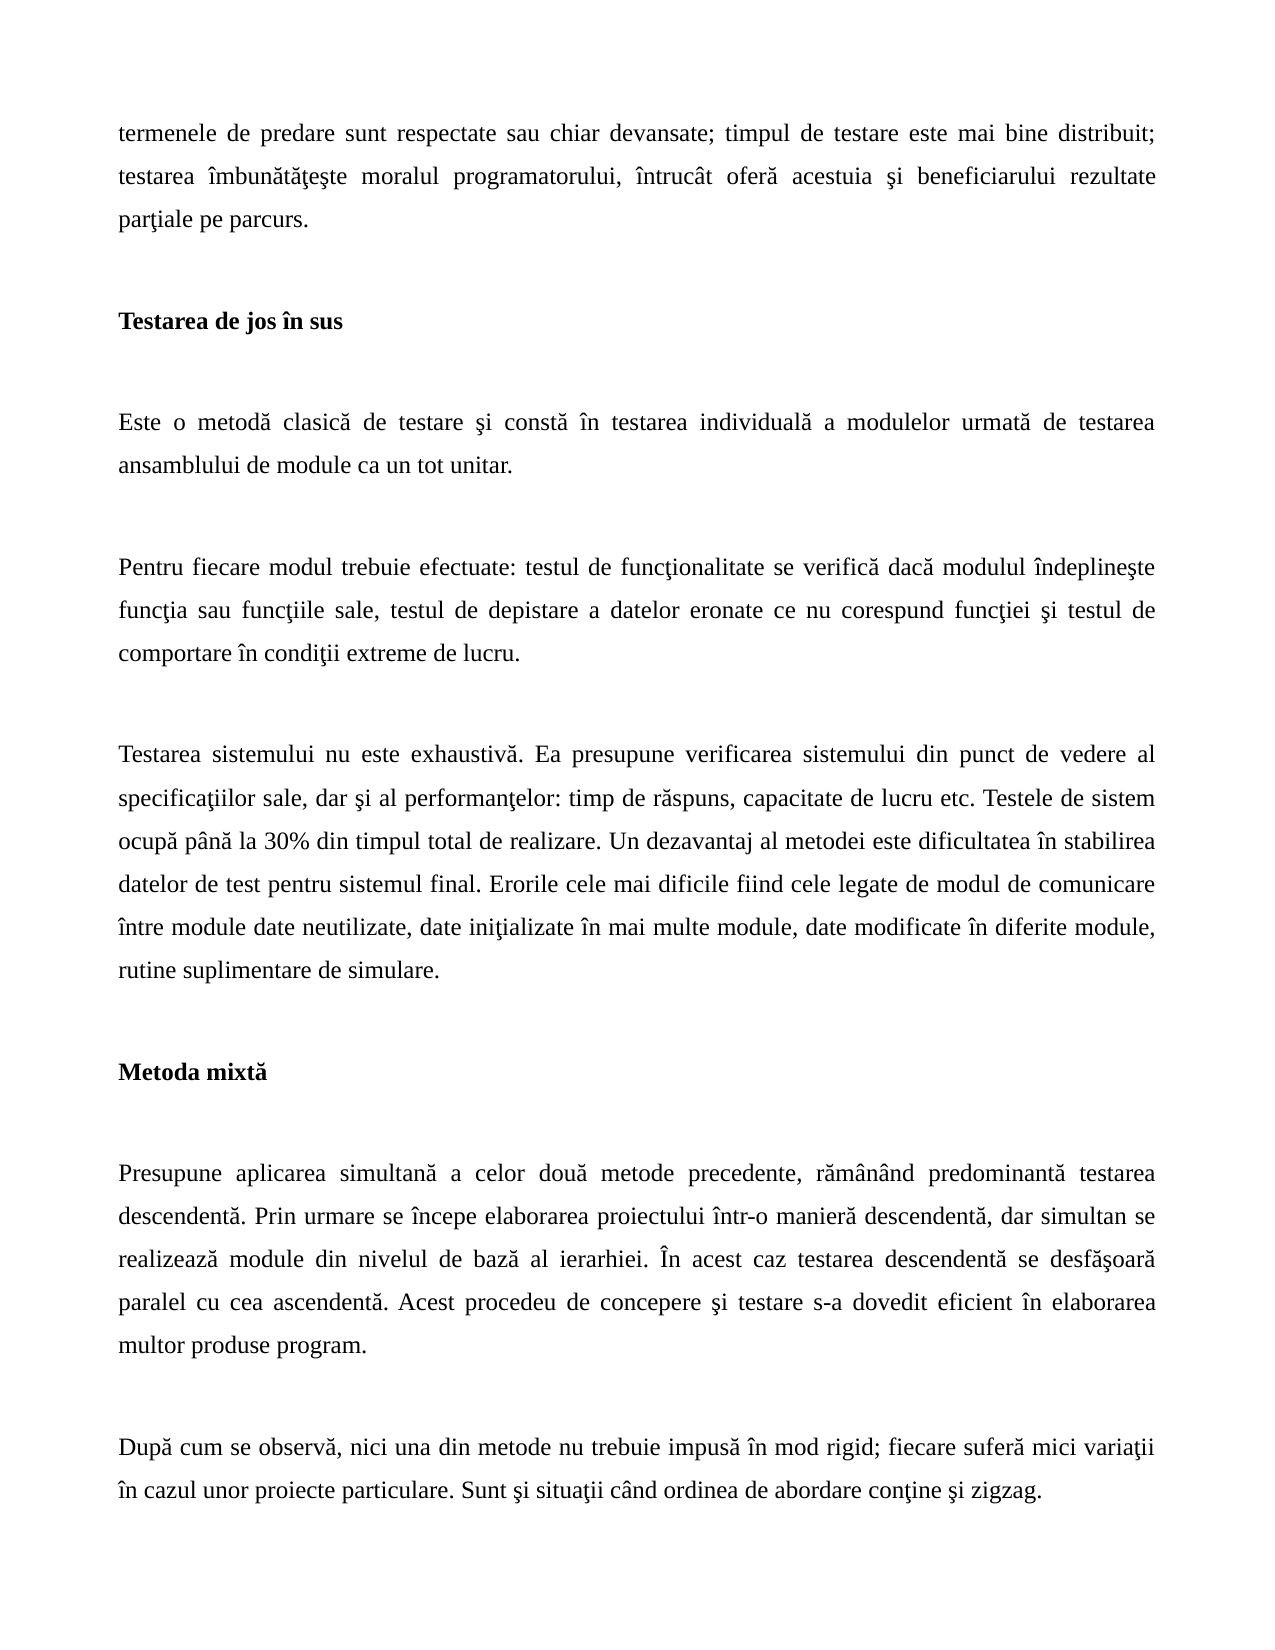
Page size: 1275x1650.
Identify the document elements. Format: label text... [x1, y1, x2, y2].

text termenele de predare sunt respectate sau chiar devansate; timpul de testare este mai bine distribuit; testarea îmbunătăţeşte moralul programatorului, întrucât oferă acestuia şi beneficiarului rezultate parţiale pe parcurs. [118, 118, 1157, 233]
text Pentru fiecare modul trebuie efectuate: testul de funcţionalitate se verifică dacă modulul îndeplineşte funcţia sau funcţiile sale, testul de depistare a datelor eronate ce nu corespund funcţiei şi testul de comportare în condiţii extreme de lucru. [118, 552, 1157, 667]
subtitle Testarea de jos în sus [118, 306, 1157, 334]
text Este o metodă clasică de testare şi constă în testarea individuală a modulelor urmată de testarea ansamblului de module ca un tot unitar. [118, 407, 1157, 479]
text După cum se observă, nici una din metode nu trebuie impusă în mod rigid; fiecare suferă mici variaţii în cazul unor proiecte particulare. Sunt şi situaţii când ordinea de abordare conţine şi zigzag. [118, 1432, 1157, 1504]
subtitle Metoda mixtă [118, 1057, 1157, 1085]
text Testarea sistemului nu este exhaustivă. Ea presupune verificarea sistemului din punct de vedere al specificaţiilor sale, dar şi al performanţelor: timp de răspuns, capacitate de lucru etc. Testele de sistem ocupă până la 30% din timpul total de realizare. Un dezavantaj al metodei este dificultatea în stabilirea datelor de test pentru sistemul final. Erorile cele mai dificile fiind cele legate de modul de comunicare între module date neutilizate, date iniţializate în mai multe module, date modificate în diferite module, rutine suplimentare de simulare. [118, 739, 1157, 984]
text Presupune aplicarea simultană a celor două metode precedente, rămânând predominantă testarea descendentă. Prin urmare se începe elaborarea proiectului într-o manieră descendentă, dar simultan se realizează module din nivelul de bază al ierarhiei. În acest caz testarea descendentă se desfăşoară paralel cu cea ascendentă. Acest procedeu de concepere şi testare s-a dovedit eficient în elaborarea multor produse program. [118, 1158, 1157, 1359]
